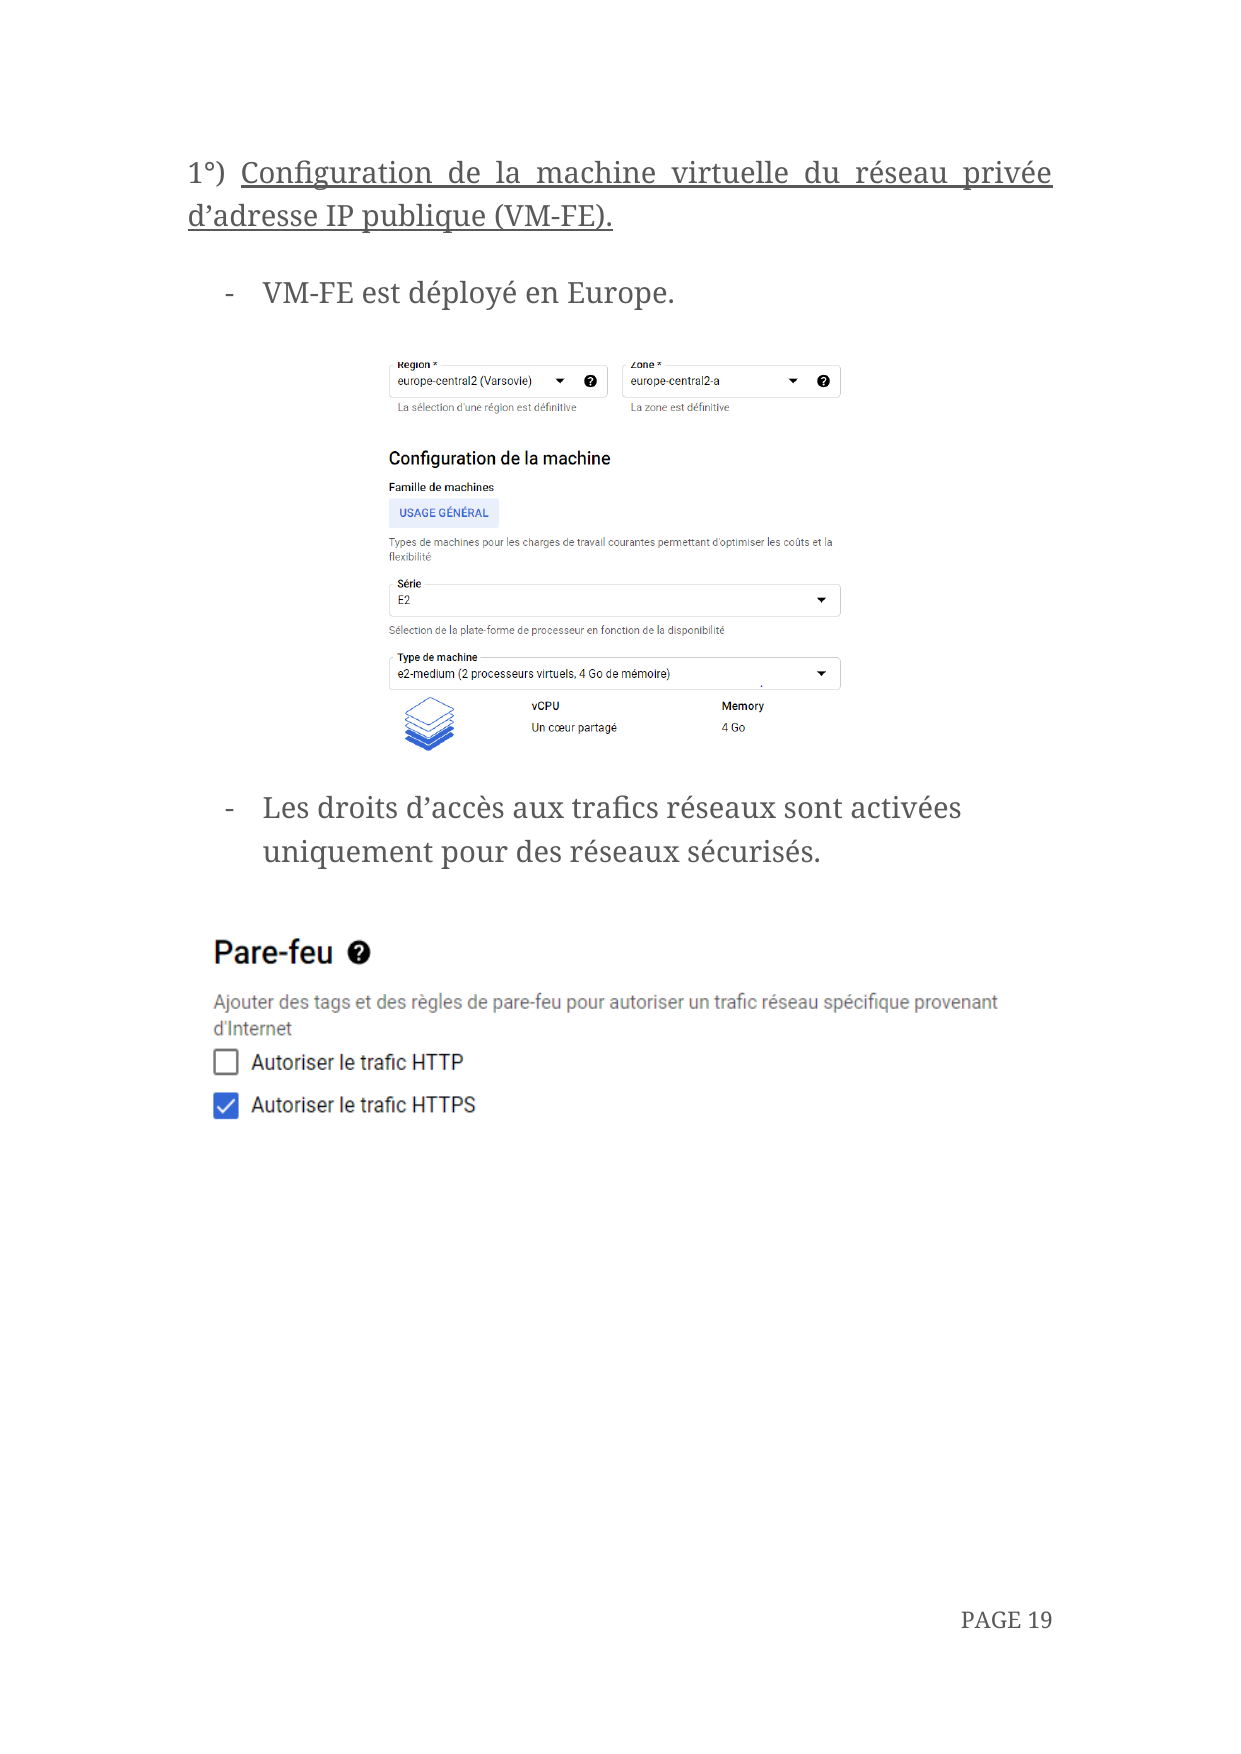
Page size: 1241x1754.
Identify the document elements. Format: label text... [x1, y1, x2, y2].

list Les droits d’accès aux trafics réseaux sont activées uniquement pour des réseaux sécurisés. [225, 788, 1053, 871]
text 1°) Configuration de la machine virtuelle du réseau privée d’adresse IP publique (VM-FE). [187, 152, 1053, 235]
list VM-FE est déployé en Europe. [225, 273, 1053, 312]
